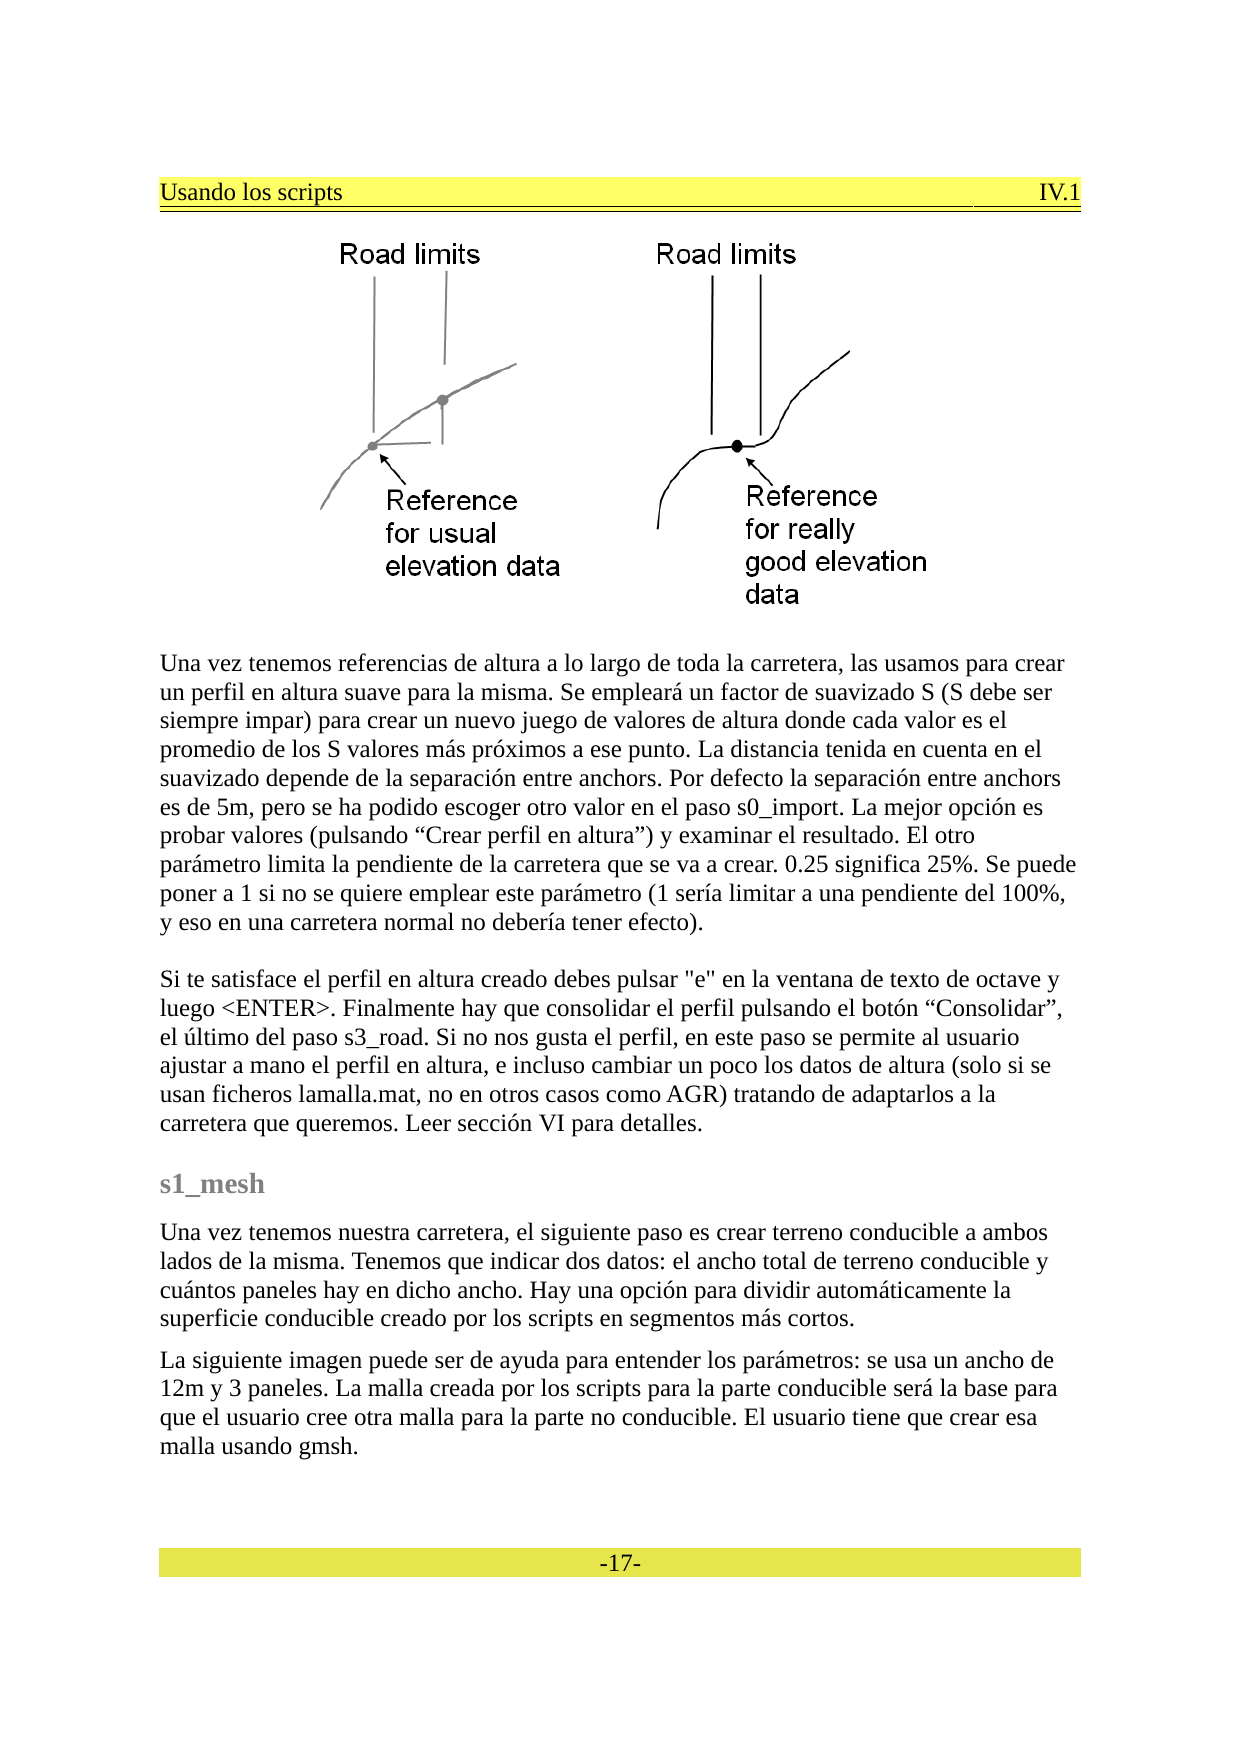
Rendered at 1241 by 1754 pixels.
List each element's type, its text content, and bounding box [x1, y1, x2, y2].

picture [301, 240, 939, 619]
text Una vez tenemos referencias de altura a lo largo de toda la carretera, las usamos para crear un perfil en altura suave para la misma. Se empleará un factor de suavizado S (S debe ser siempre impar) para crear un nuevo juego de valores de altura donde cada valor es el promedio de los S valores más próximos a ese punto. La distancia tenida en cuenta en el suavizado depende de la separación entre anchors. Por defecto la separación entre anchors es de 5m, pero se ha podido escoger otro valor en el paso s0_import. La mejor opción es probar valores (pulsando “Crear perfil en altura”) y examinar el resultado. El otro parámetro limita la pendiente de la carretera que se va a crear. 0.25 significa 25%. Se puede poner a 1 si no se quiere emplear este parámetro (1 sería limitar a una pendiente del 100%, y eso en una carretera normal no debería tener efecto). [159, 648, 1081, 935]
text Una vez tenemos nuestra carretera, el siguiente paso es crear terreno conducible a ambos lados de la misma. Tenemos que indicar dos datos: el ancho total de terreno conducible y cuántos paneles hay en dicho ancho. Hay una opción para dividir automáticamente la superficie conducible creado por los scripts en segmentos más cortos. [159, 1217, 1081, 1332]
text La siguiente imagen puede ser de ayuda para entender los parámetros: se usa un ancho de 12m y 3 paneles. La malla creada por los scripts para la parte conducible será la base para que el usuario cree otra malla para la parte no conducible. El usuario tiene que crear esa malla usando gmsh. [159, 1345, 1081, 1460]
subtitle s1_mesh [159, 1166, 1081, 1199]
text Si te satisface el perfil en altura creado debes pulsar "e" en la ventana de texto de octave y luego <ENTER>. Finalmente hay que consolidar el perfil pulsando el botón “Consolidar”, el último del paso s3_road. Si no nos gusta el perfil, en este paso se permite al usuario ajustar a mano el perfil en altura, e incluso cambiar un poco los datos de altura (solo si se usan ficheros lamalla.mat, no en otros casos como AGR) tratando de adaptarlos a la carretera que queremos. Leer sección VI para detalles. [159, 964, 1081, 1137]
